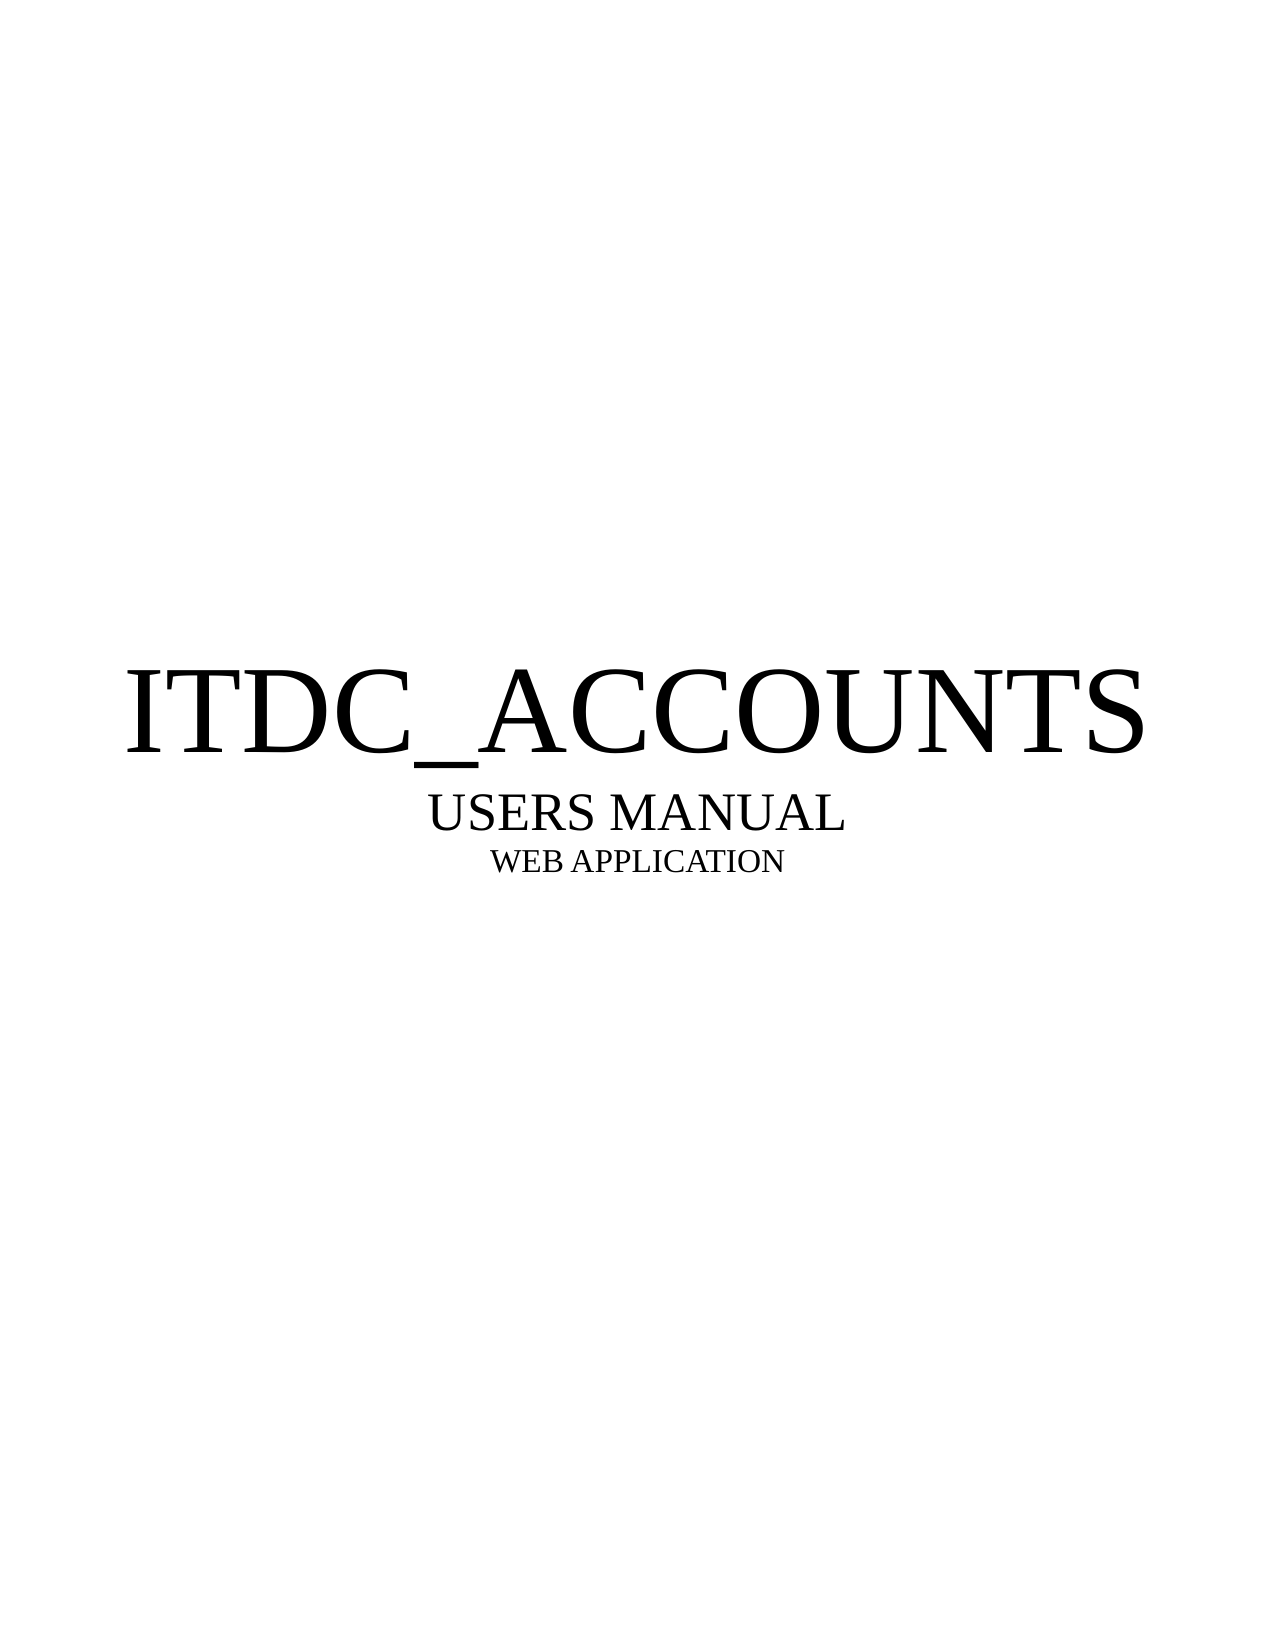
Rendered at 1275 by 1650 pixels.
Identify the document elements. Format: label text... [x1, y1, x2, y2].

text USERS MANUAL [118, 779, 1157, 842]
text WEB APPLICATION [118, 842, 1157, 880]
text ITDC_ACCOUNTS [118, 636, 1157, 779]
